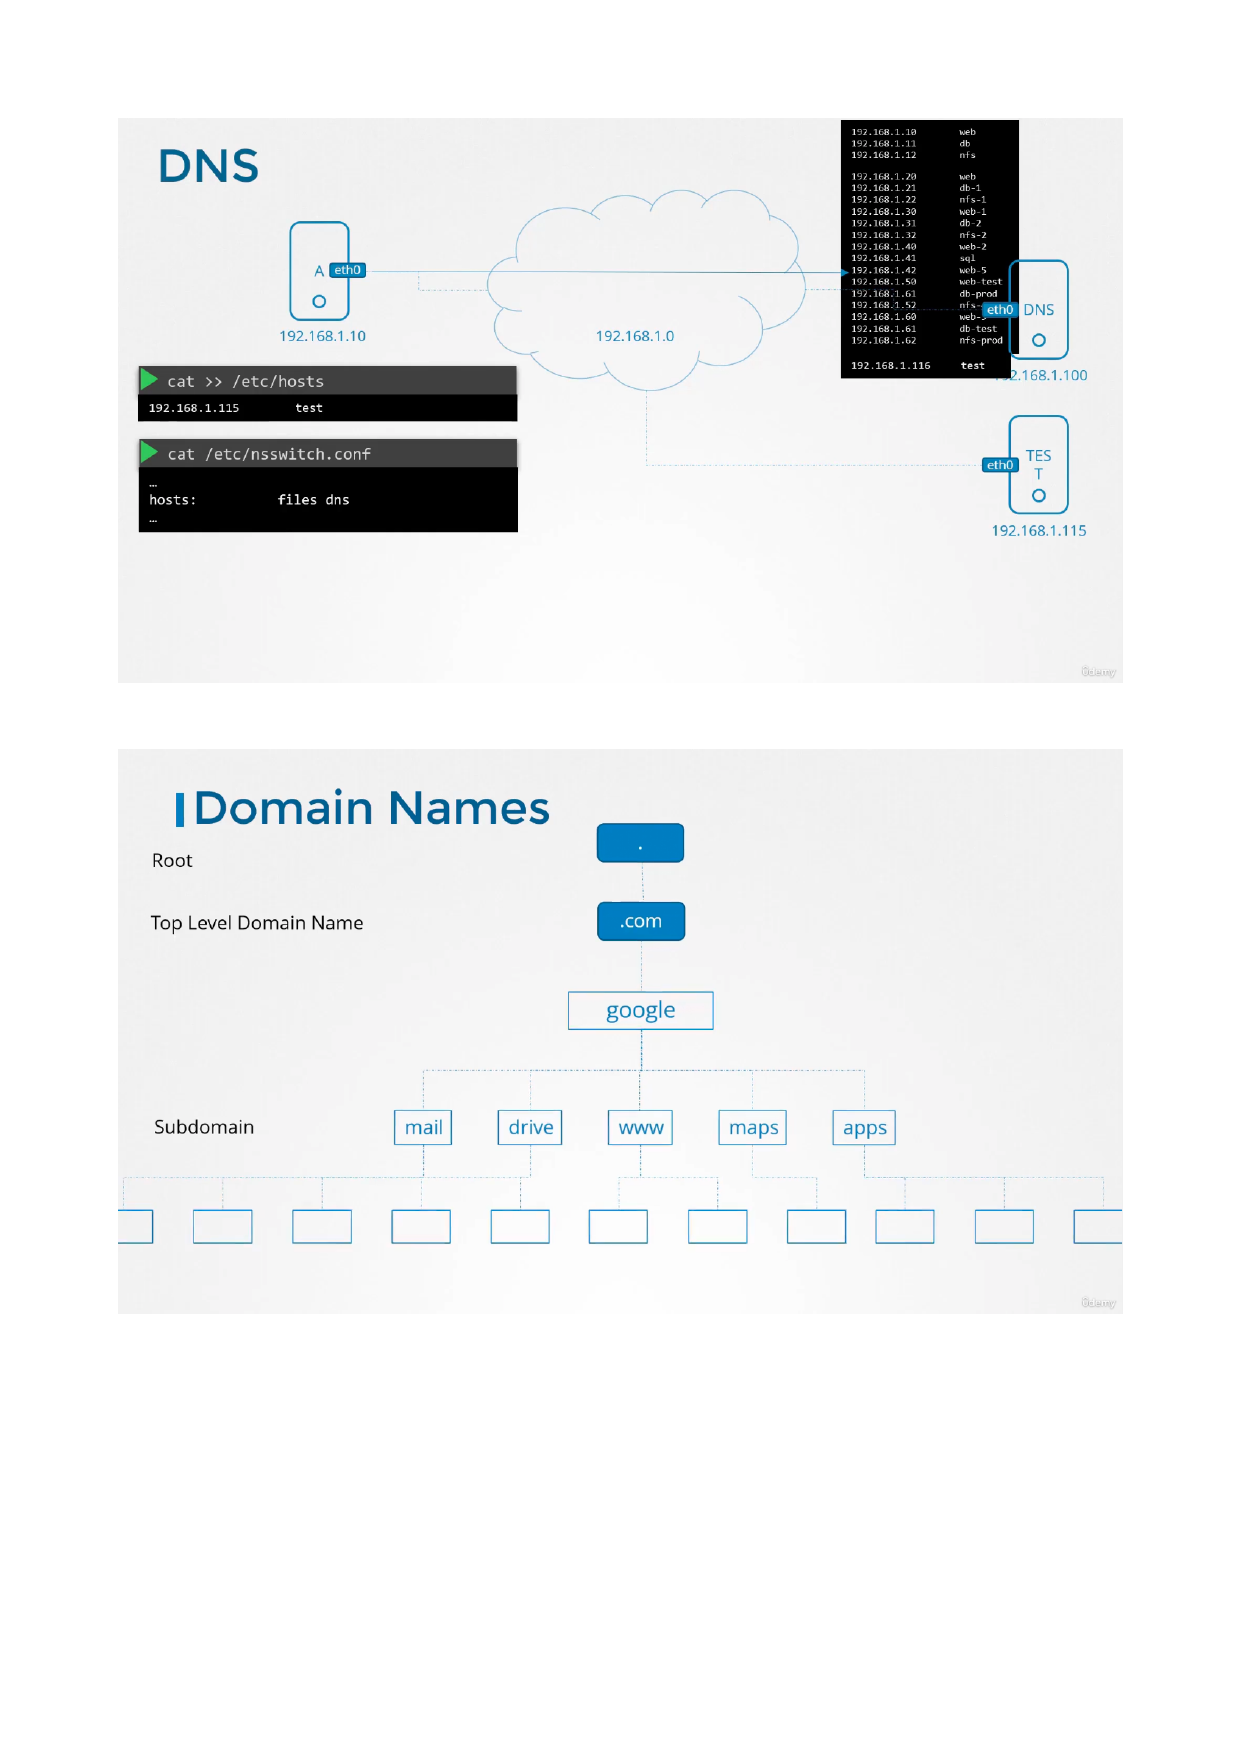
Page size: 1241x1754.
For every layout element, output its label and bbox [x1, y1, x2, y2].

picture [118, 118, 1123, 683]
picture [118, 749, 1123, 1314]
